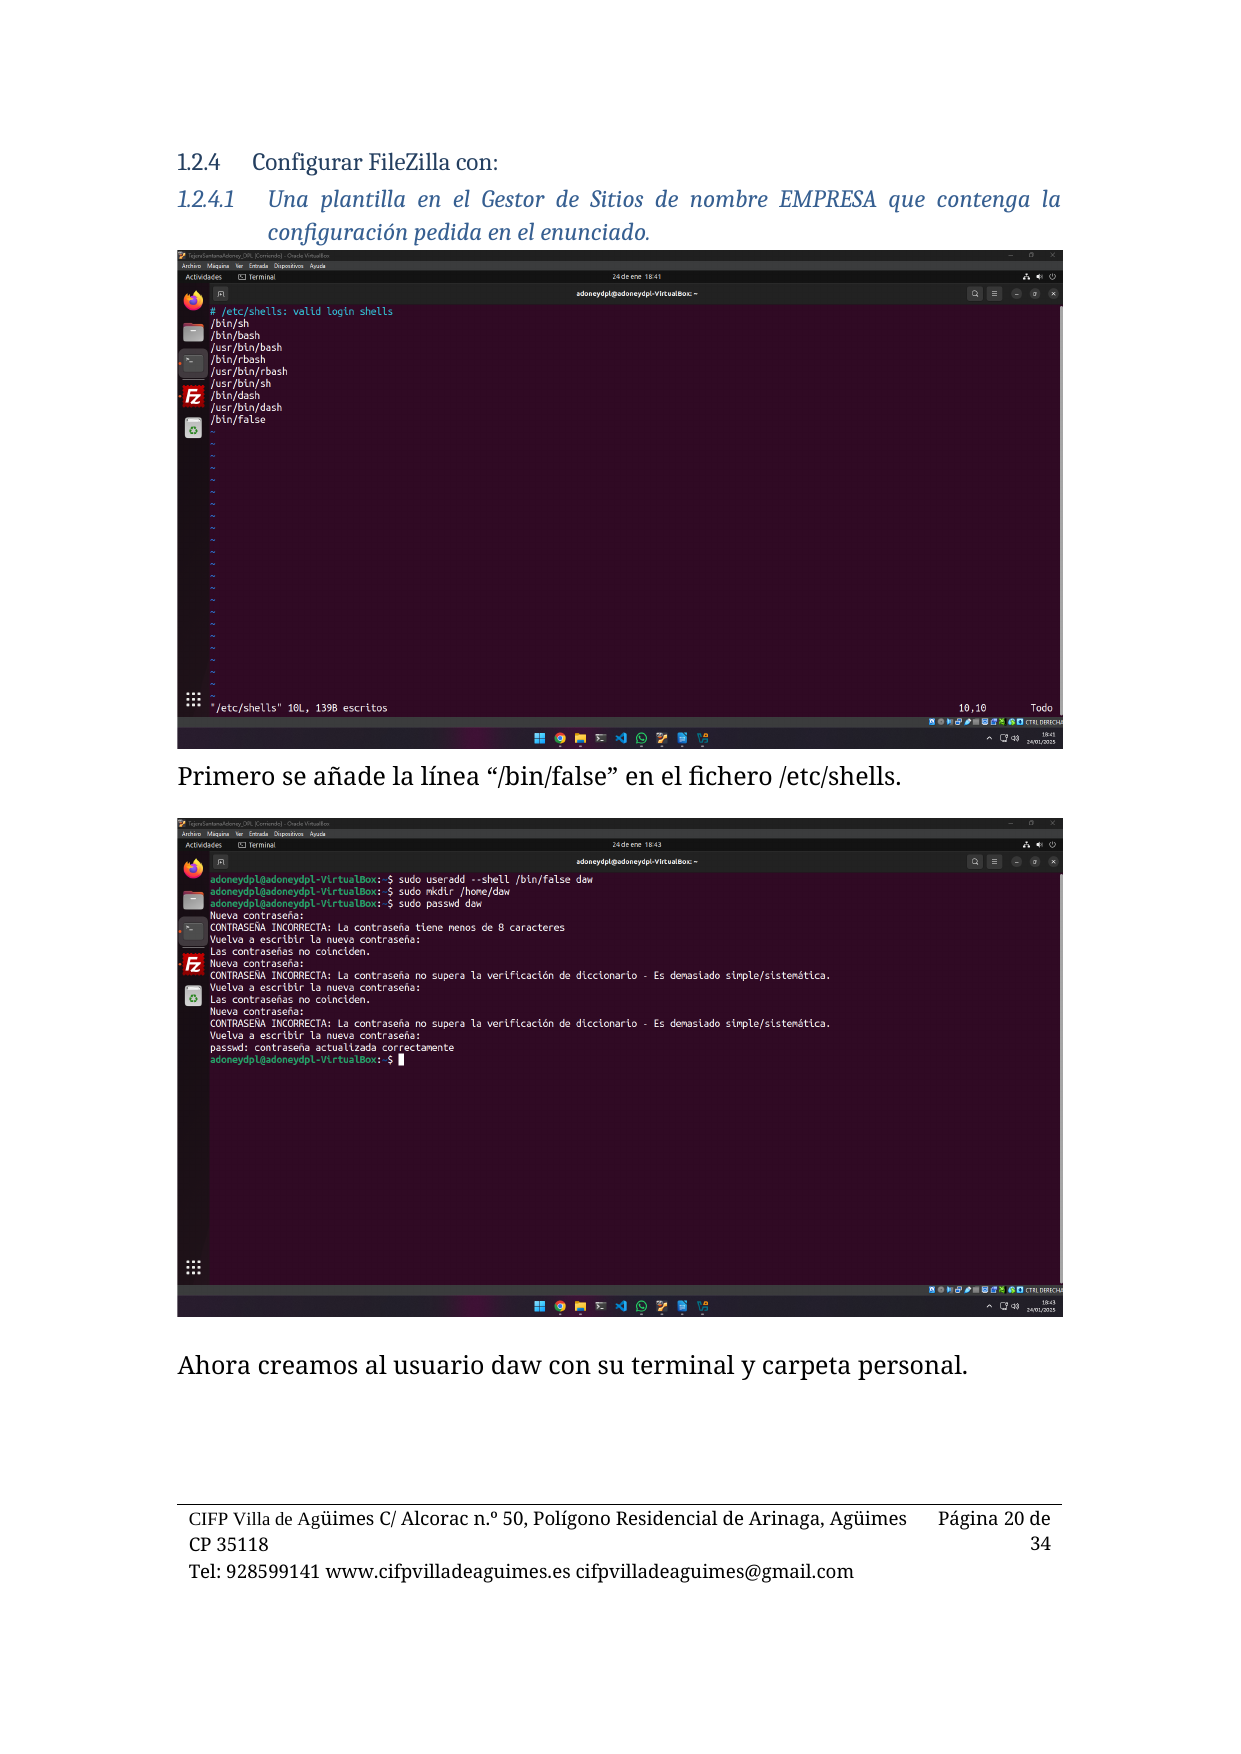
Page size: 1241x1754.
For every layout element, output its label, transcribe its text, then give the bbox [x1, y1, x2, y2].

picture [177, 818, 1063, 1317]
subtitle Configurar FileZilla con: [177, 148, 1063, 176]
picture [177, 250, 1063, 749]
text Ahora creamos al usuario daw con su terminal y carpeta personal. [177, 1317, 1063, 1382]
text Primero se añade la línea “/bin/false” en el fichero /etc/shells. [177, 749, 1063, 792]
subtitle Una plantilla en el Gestor de Sitios de nombre EMPRESA que contenga la configuración pedida en el enunciado. [177, 185, 1063, 247]
